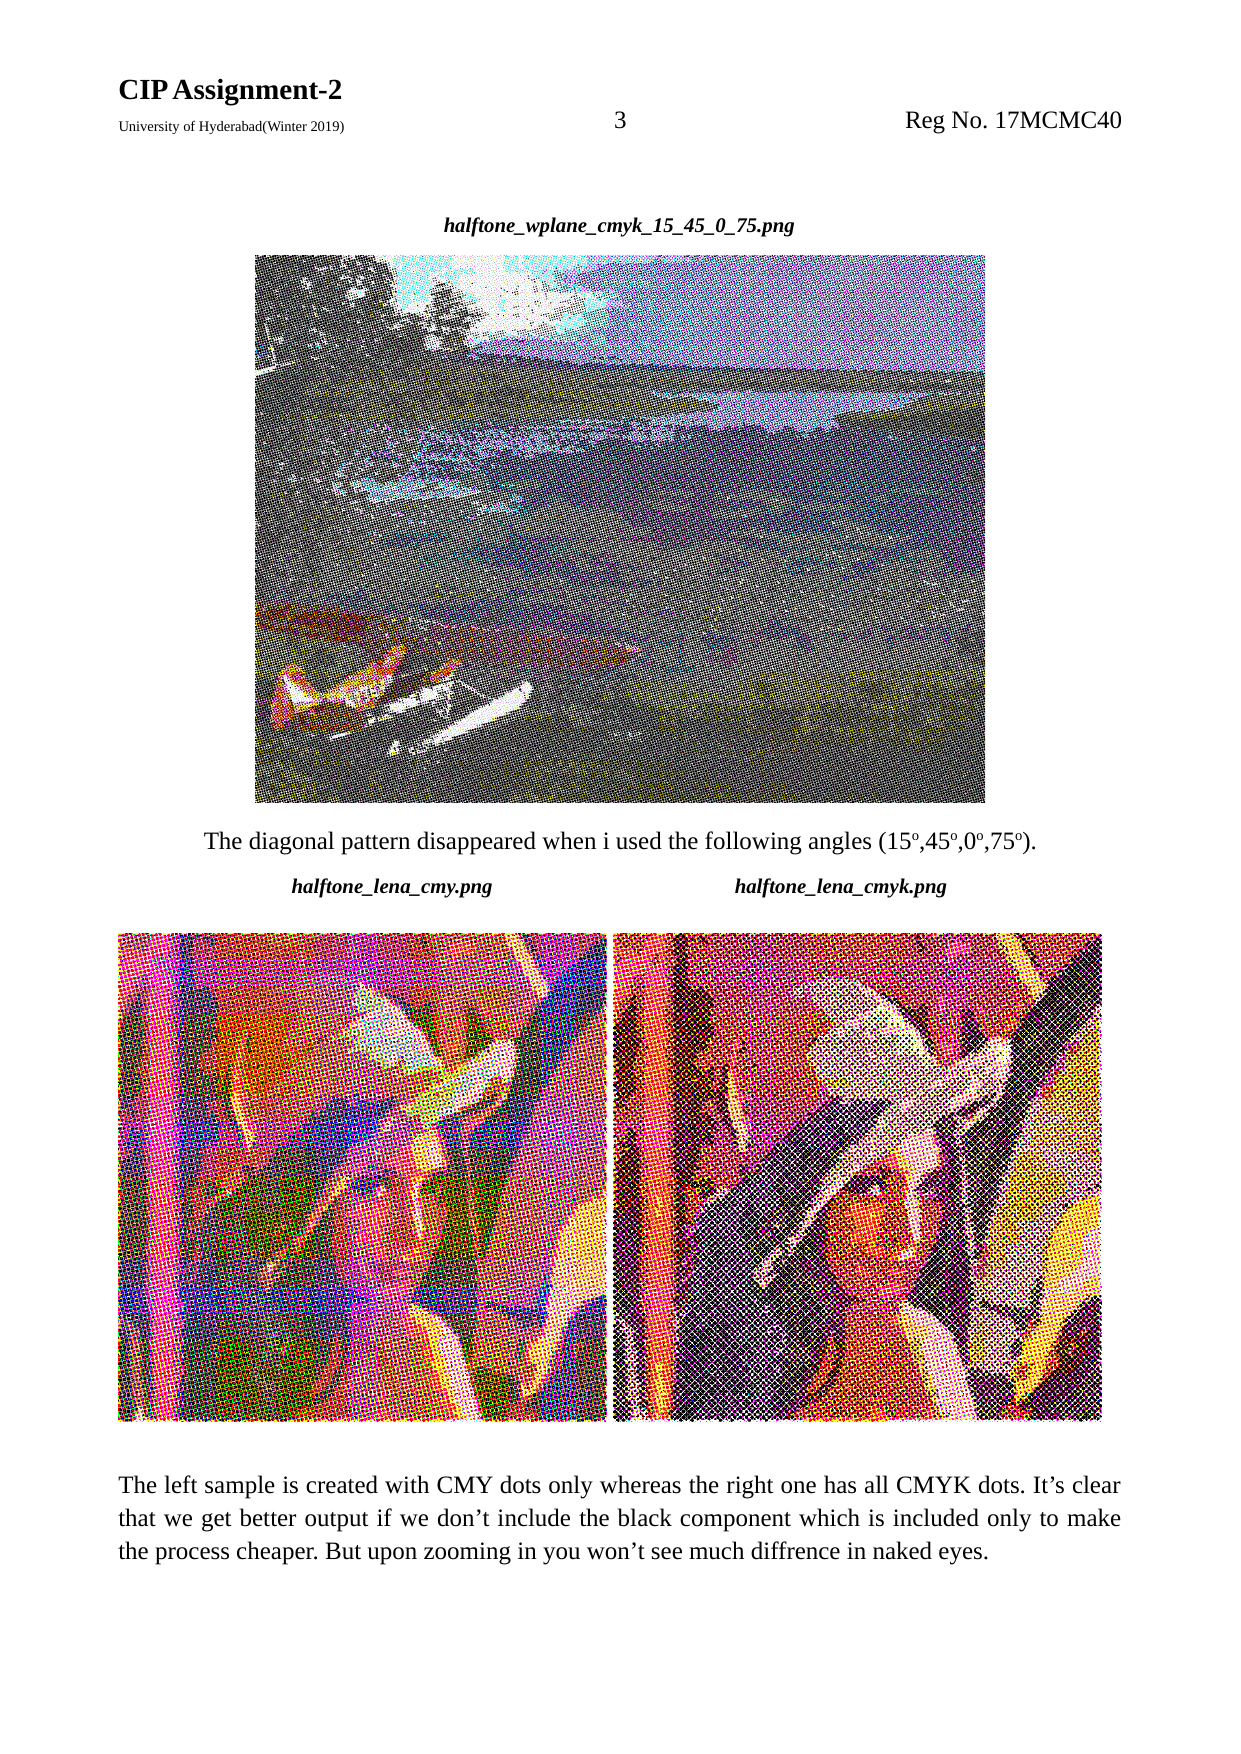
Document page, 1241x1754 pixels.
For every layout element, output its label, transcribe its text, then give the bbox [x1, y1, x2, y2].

picture [255, 255, 986, 803]
text The diagonal pattern disappeared when i used the following angles (15o,45o,0o,75o). [118, 826, 1122, 855]
picture [118, 933, 607, 1422]
text halftone_wplane_cmyk_15_45_0_75.png [118, 213, 1122, 237]
text halftone_lena_cmy.png halftone_lena_cmyk.png [118, 874, 1122, 898]
text The left sample is created with CMY dots only whereas the right one has all CMYK dots. It’s clear that we get better output if we don’t include the black component which is included only to make the process cheaper. But upon zooming in you won’t see much diffrence in naked eyes. [118, 1470, 1122, 1565]
picture [613, 933, 1102, 1422]
